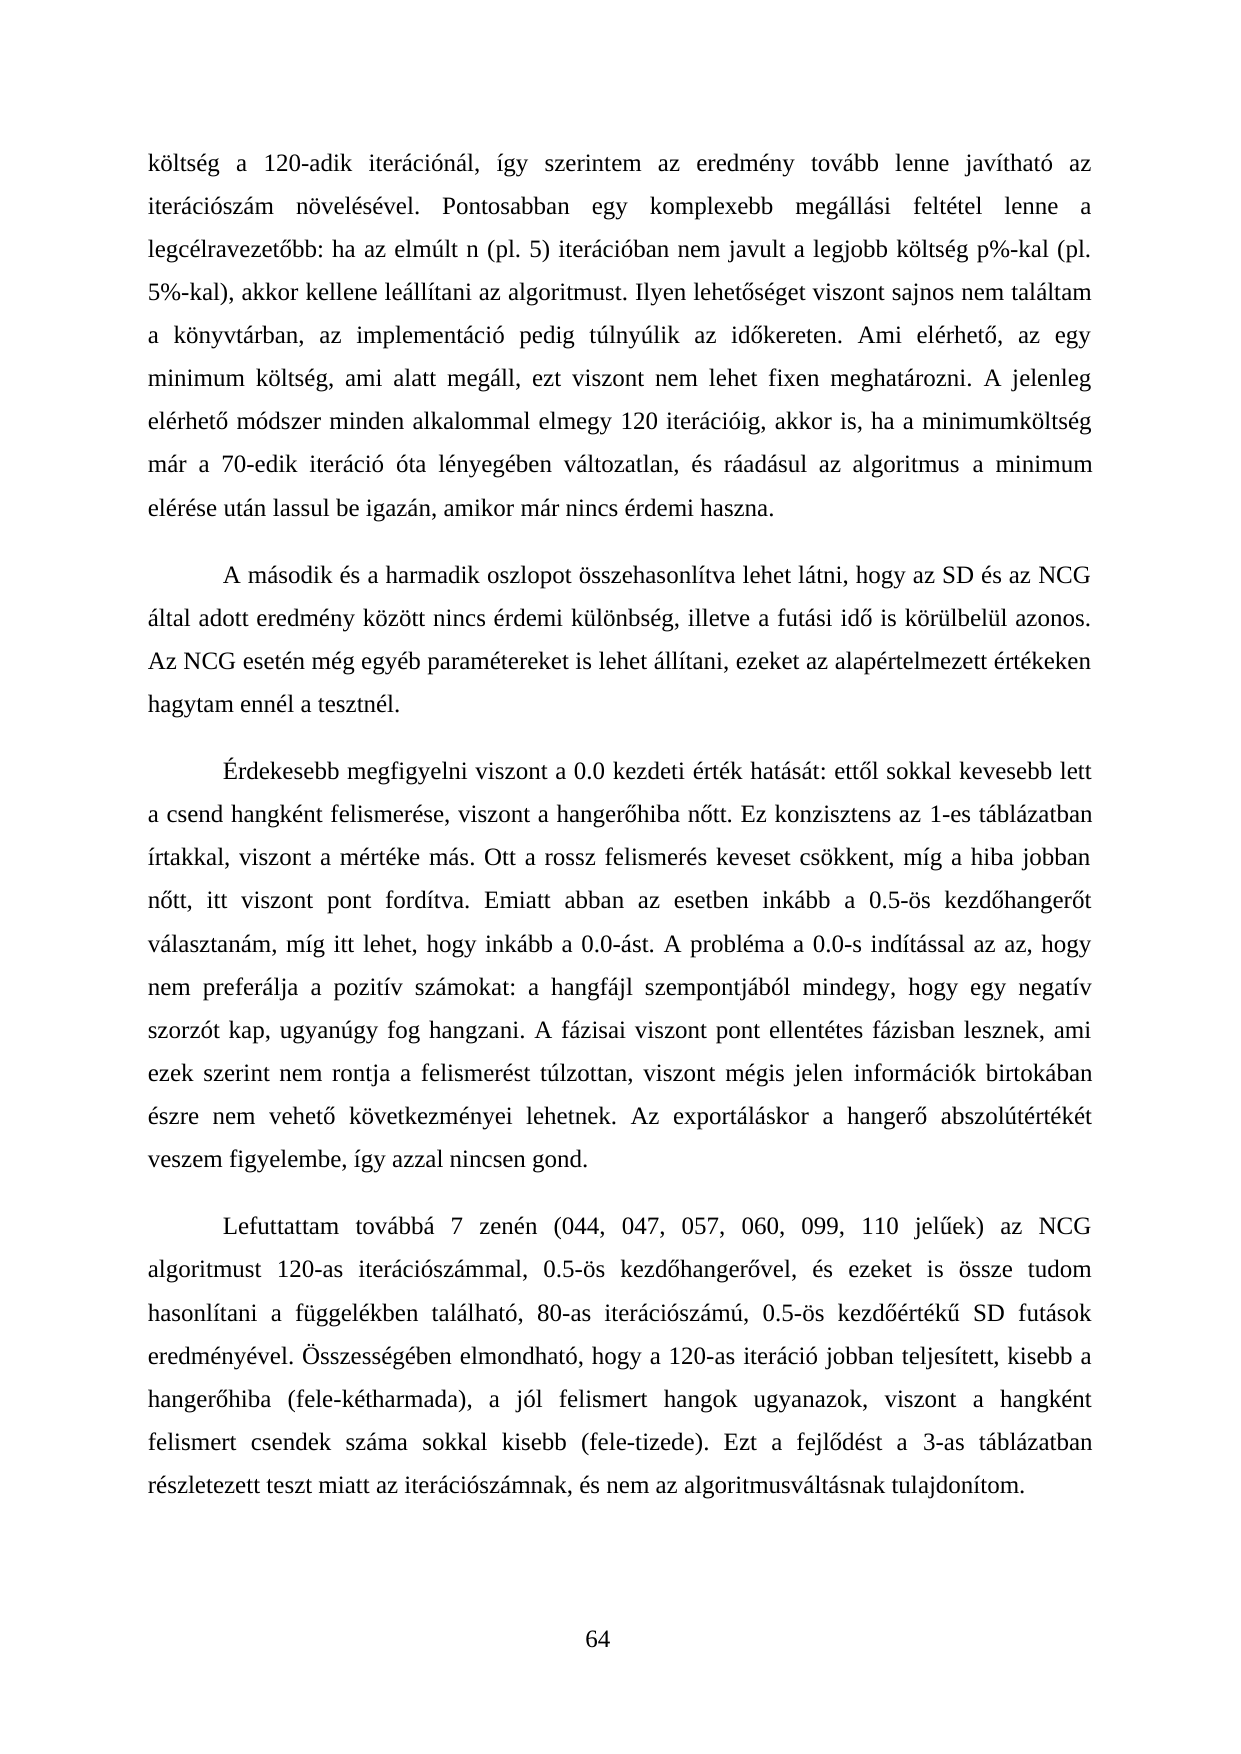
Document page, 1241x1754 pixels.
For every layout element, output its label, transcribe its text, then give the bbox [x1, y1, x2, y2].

text költség a 120-adik iterációnál, így szerintem az eredmény tovább lenne javítható az iterációszám növelésével. Pontosabban egy komplexebb megállási feltétel lenne a legcélravezetőbb: ha az elmúlt n (pl. 5) iterációban nem javult a legjobb költség p%-kal (pl. 5%-kal), akkor kellene leállítani az algoritmust. Ilyen lehetőséget viszont sajnos nem találtam a könyvtárban, az implementáció pedig túlnyúlik az időkereten. Ami elérhető, az egy minimum költség, ami alatt megáll, ezt viszont nem lehet fixen meghatározni. A jelenleg elérhető módszer minden alkalommal elmegy 120 iterációig, akkor is, ha a minimumköltség már a 70-edik iteráció óta lényegében változatlan, és ráadásul az algoritmus a minimum elérése után lassul be igazán, amikor már nincs érdemi haszna. [148, 148, 1092, 521]
text A második és a harmadik oszlopot összehasonlítva lehet látni, hogy az SD és az NCG által adott eredmény között nincs érdemi különbség, illetve a futási idő is körülbelül azonos. Az NCG esetén még egyéb paramétereket is lehet állítani, ezeket az alapértelmezett értékeken hagytam ennél a tesztnél. [148, 560, 1092, 718]
text Érdekesebb megfigyelni viszont a 0.0 kezdeti érték hatását: ettől sokkal kevesebb lett a csend hangként felismerése, viszont a hangerőhiba nőtt. Ez konzisztens az 1-es táblázatban írtakkal, viszont a mértéke más. Ott a rossz felismerés keveset csökkent, míg a hiba jobban nőtt, itt viszont pont fordítva. Emiatt abban az esetben inkább a 0.5-ös kezdőhangerőt választanám, míg itt lehet, hogy inkább a 0.0-ást. A probléma a 0.0-s indítással az az, hogy nem preferálja a pozitív számokat: a hangfájl szempontjából mindegy, hogy egy negatív szorzót kap, ugyanúgy fog hangzani. A fázisai viszont pont ellentétes fázisban lesznek, ami ezek szerint nem rontja a felismerést túlzottan, viszont mégis jelen információk birtokában észre nem vehető következményei lehetnek. Az exportáláskor a hangerő abszolútértékét veszem figyelembe, így azzal nincsen gond. [148, 756, 1092, 1173]
text Lefuttattam továbbá 7 zenén (044, 047, 057, 060, 099, 110 jelűek) az NCG algoritmust 120-as iterációszámmal, 0.5-ös kezdőhangerővel, és ezeket is össze tudom hasonlítani a függelékben található, 80-as iterációszámú, 0.5-ös kezdőértékű SD futások eredményével. Összességében elmondható, hogy a 120-as iteráció jobban teljesített, kisebb a hangerőhiba (fele-kétharmada), a jól felismert hangok ugyanazok, viszont a hangként felismert csendek száma sokkal kisebb (fele-tizede). Ezt a fejlődést a 3-as táblázatban részletezett teszt miatt az iterációszámnak, és nem az algoritmusváltásnak tulajdonítom. [148, 1211, 1092, 1499]
